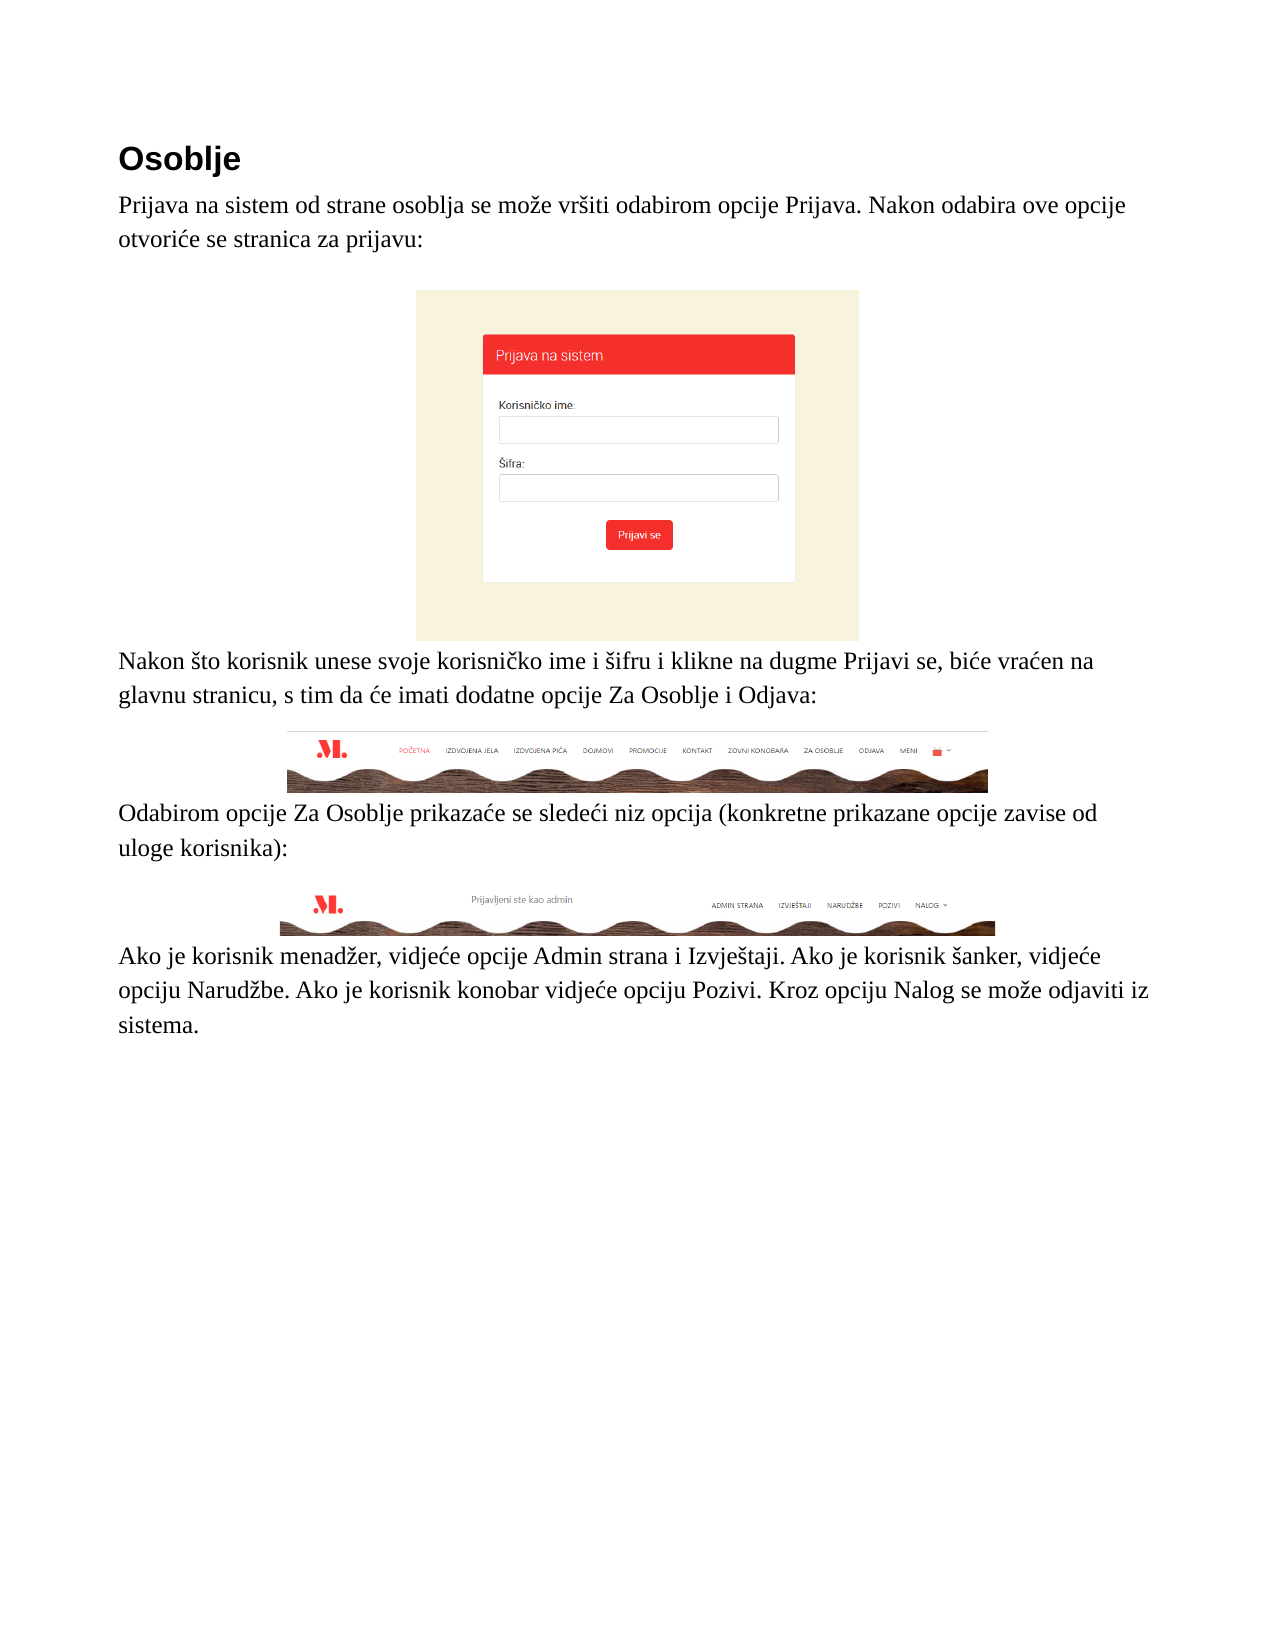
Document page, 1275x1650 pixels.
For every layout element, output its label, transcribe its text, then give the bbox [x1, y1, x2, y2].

text Odabirom opcije Za Osoblje prikazaće se sledeći niz opcija (konkretne prikazane opcije zavise od uloge korisnika): [118, 729, 1157, 861]
text Nakon što korisnik unese svoje korisničko ime i šifru i klikne na dugme Prijavi se, biće vraćen na glavnu stranicu, s tim da će imati dodatne opcije Za Osoblje i Odjava: [118, 274, 1157, 709]
picture [483, 290, 790, 641]
text Prijava na sistem od strane osoblja se može vršiti odabirom opcije Prijava. Nakon odabira ove opcije otvoriće se stranica za prijavu: [118, 190, 1157, 253]
picture [279, 885, 996, 897]
text Ako je korisnik menadžer, vidjeće opcije Admin strana i Izvještaji. Ako je korisnik šanker, vidjeće opciju Narudžbe. Ako je korisnik konobar vidjeće opciju Pozivi. Kroz opciju Nalog se može odjaviti iz sistema. [118, 882, 1157, 1039]
subtitle Osoblje [118, 139, 1157, 178]
picture [287, 727, 988, 743]
